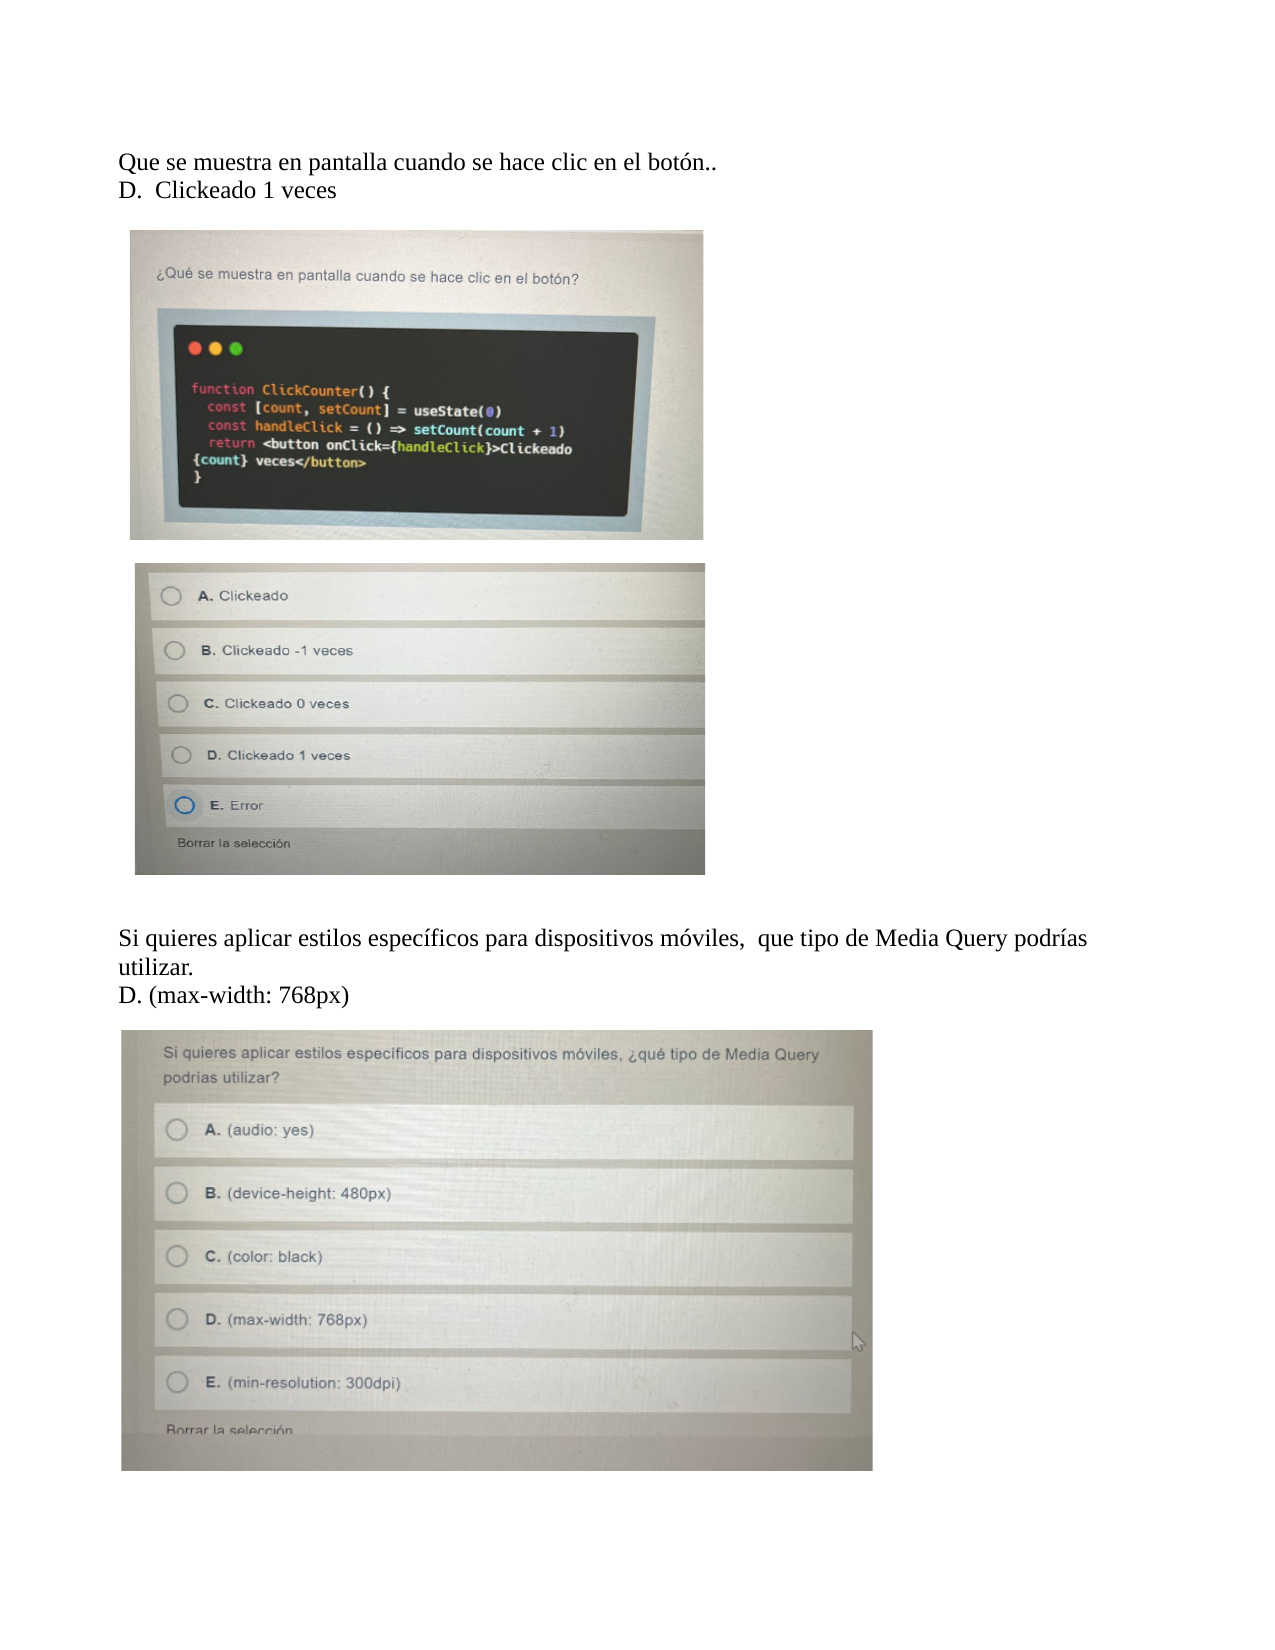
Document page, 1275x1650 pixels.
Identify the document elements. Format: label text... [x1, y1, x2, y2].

picture [121, 1030, 873, 1471]
text Que se muestra en pantalla cuando se hace clic en el botón.. [118, 147, 1157, 176]
text D. Clickeado 1 veces [118, 176, 1157, 204]
text Si quieres aplicar estilos específicos para dispositivos móviles, que tipo de Media Query podrías utilizar. [118, 923, 1157, 981]
picture [129, 230, 704, 540]
text D. (max-width: 768px) [118, 981, 1157, 1009]
picture [134, 563, 706, 875]
